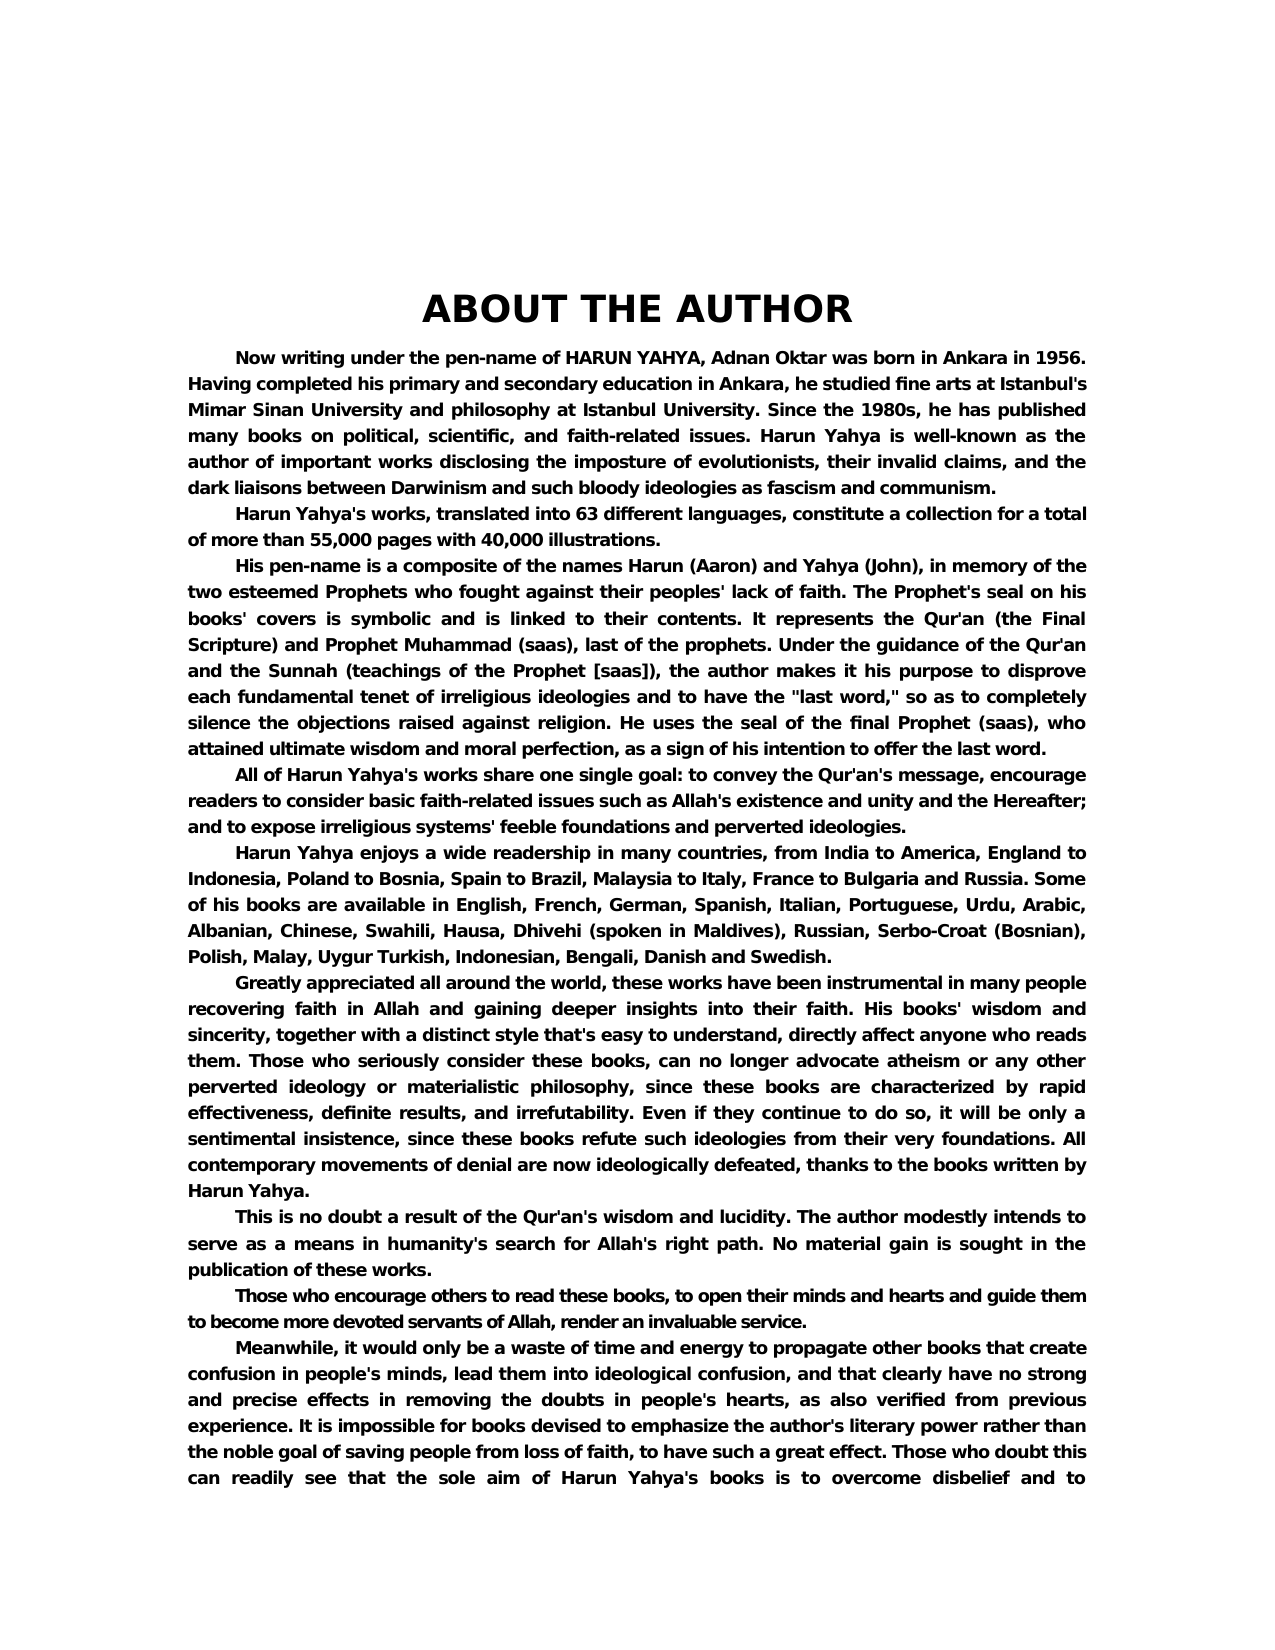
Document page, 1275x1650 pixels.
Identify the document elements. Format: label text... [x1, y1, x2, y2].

text Harun Yahya's works, translated into 63 different languages, constitute a collection for a total of more than 55,000 pages with 40,000 illustrations. [187, 500, 1087, 552]
text Harun Yahya enjoys a wide readership in many countries, from India to America, England to Indonesia, Poland to Bosnia, Spain to Brazil, Malaysia to Italy, France to Bulgaria and Russia. Some of his books are available in English, French, German, Spanish, Italian, Portuguese, Urdu, Arabic, Albanian, Chinese, Swahili, Hausa, Dhivehi (spoken in Maldives), Russian, Serbo-Croat (Bosnian), Polish, Malay, Uygur Turkish, Indonesian, Bengali, Danish and Swedish. [187, 838, 1087, 969]
text Greatly appreciated all around the world, these works have been instrumental in many people recovering faith in Allah and gaining deeper insights into their faith. His books' wisdom and sincerity, together with a distinct style that's easy to understand, directly affect anyone who reads them. Those who seriously consider these books, can no longer advocate atheism or any other perverted ideology or materialistic philosophy, since these books are characterized by rapid effectiveness, definite results, and irrefutability. Even if they continue to do so, it will be only a sentimental insistence, since these books refute such ideologies from their very foundations. All contemporary movements of denial are now ideologically defeated, thanks to the books written by Harun Yahya. [187, 969, 1087, 1203]
text Those who encourage others to read these books, to open their minds and hearts and guide them to become more devoted servants of Allah, render an invaluable service. [187, 1281, 1087, 1333]
text This is no doubt a result of the Qur'an's wisdom and lucidity. The author modestly intends to serve as a means in humanity's search for Allah's right path. No material gain is sought in the publication of these works. [187, 1203, 1087, 1281]
subtitle ABOUT THE AUTHOR [187, 287, 1087, 331]
text His pen-name is a composite of the names Harun (Aaron) and Yahya (John), in memory of the two esteemed Prophets who fought against their peoples' lack of faith. The Prophet's seal on his books' covers is symbolic and is linked to their contents. It represents the Qur'an (the Final Scripture) and Prophet Muhammad (saas), last of the prophets. Under the guidance of the Qur'an and the Sunnah (teachings of the Prophet [saas]), the author makes it his purpose to disprove each fundamental tenet of irreligious ideologies and to have the "last word," so as to completely silence the objections raised against religion. He uses the seal of the final Prophet (saas), who attained ultimate wisdom and moral perfection, as a sign of his intention to offer the last word. [187, 552, 1087, 760]
text Now writing under the pen-name of HARUN YAHYA, Adnan Oktar was born in Ankara in 1956. Having completed his primary and secondary education in Ankara, he studied fine arts at Istanbul's Mimar Sinan University and philosophy at Istanbul University. Since the 1980s, he has published many books on political, scientific, and faith-related issues. Harun Yahya is well-known as the author of important works disclosing the imposture of evolutionists, their invalid claims, and the dark liaisons between Darwinism and such bloody ideologies as fascism and communism. [187, 344, 1087, 500]
text Meanwhile, it would only be a waste of time and energy to propagate other books that create confusion in people's minds, lead them into ideological confusion, and that clearly have no strong and precise effects in removing the doubts in people's hearts, as also verified from previous experience. It is impossible for books devised to emphasize the author's literary power rather than the noble goal of saving people from loss of faith, to have such a great effect. Those who doubt this can readily see that the sole aim of Harun Yahya's books is to overcome disbelief and to [187, 1333, 1087, 1489]
text All of Harun Yahya's works share one single goal: to convey the Qur'an's message, encourage readers to consider basic faith-related issues such as Allah's existence and unity and the Hereafter; and to expose irreligious systems' feeble foundations and perverted ideologies. [187, 760, 1087, 838]
